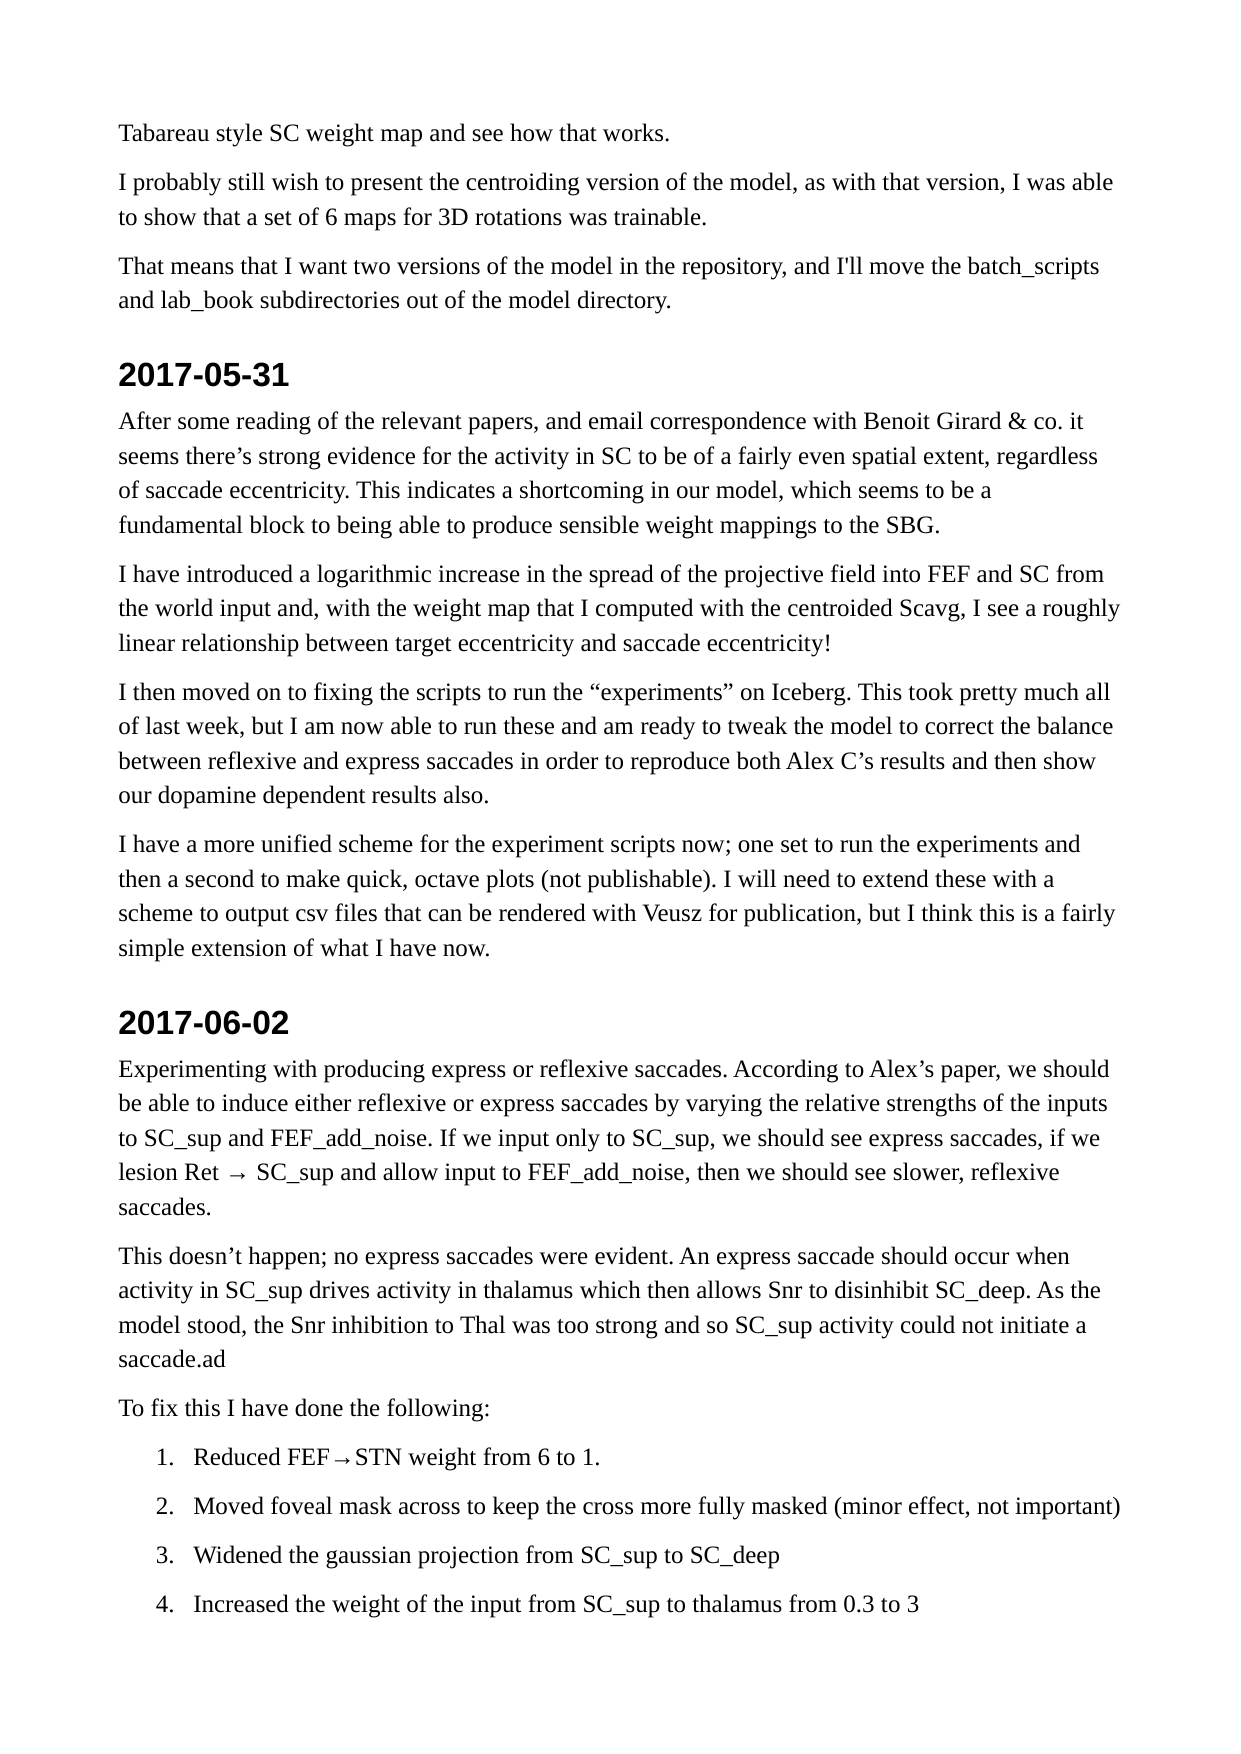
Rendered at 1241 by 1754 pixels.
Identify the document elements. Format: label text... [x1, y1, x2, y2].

text I have a more unified scheme for the experiment scripts now; one set to run the experiments and then a second to make quick, octave plots (not publishable). I will need to extend these with a scheme to output csv files that can be rendered with Veusz for publication, but I think this is a fairly simple extension of what I have now. [118, 829, 1122, 961]
subtitle 2017-05-31 [118, 355, 1122, 394]
text That means that I want two versions of the model in the repository, and I'll move the batch_scripts and lab_book subdirectories out of the model directory. [118, 251, 1122, 314]
text Tabareau style SC weight map and see how that works. [118, 118, 1122, 147]
text Experimenting with producing express or reflexive saccades. According to Alex’s paper, we should be able to induce either reflexive or express saccades by varying the relative strengths of the inputs to SC_sup and FEF_add_noise. If we input only to SC_sup, we should see express saccades, if we lesion Ret → SC_sup and allow input to FEF_add_noise, then we should see slower, reflexive saccades. [118, 1054, 1122, 1220]
text After some reading of the relevant papers, and email correspondence with Benoit Girard & co. it seems there’s strong evidence for the activity in SC to be of a fairly even spatial extent, regardless of saccade eccentricity. This indicates a shortcoming in our model, which seems to be a fundamental block to being able to produce sensible weight mappings to the SBG. [118, 406, 1122, 538]
text To fix this I have done the following: [118, 1393, 1122, 1422]
text I then moved on to fixing the scripts to run the “experiments” on Iceberg. This took pretty much all of last week, but I am now able to run these and am ready to tweak the model to correct the balance between reflexive and express saccades in order to reproduce both Alex C’s results and then show our dopamine dependent results also. [118, 677, 1122, 809]
list Reduced FEF→STN weight from 6 to 1. [156, 1442, 1122, 1471]
text I have introduced a logarithmic increase in the spread of the projective field into FEF and SC from the world input and, with the weight map that I computed with the centroided Scavg, I see a roughly linear relationship between target eccentricity and saccade eccentricity! [118, 559, 1122, 656]
list Widened the gaussian projection from SC_sup to SC_deep [156, 1540, 1122, 1569]
subtitle 2017-06-02 [118, 1003, 1122, 1041]
list Moved foveal mask across to keep the cross more fully masked (minor effect, not important) [156, 1491, 1122, 1520]
text This doesn’t happen; no express saccades were evident. An express saccade should occur when activity in SC_sup drives activity in thalamus which then allows Snr to disinhibit SC_deep. As the model stood, the Snr inhibition to Thal was too strong and so SC_sup activity could not initiate a saccade.ad [118, 1241, 1122, 1373]
list Increased the weight of the input from SC_sup to thalamus from 0.3 to 3 [156, 1589, 1122, 1618]
text I probably still wish to present the centroiding version of the model, as with that version, I was able to show that a set of 6 maps for 3D rotations was trainable. [118, 167, 1122, 230]
